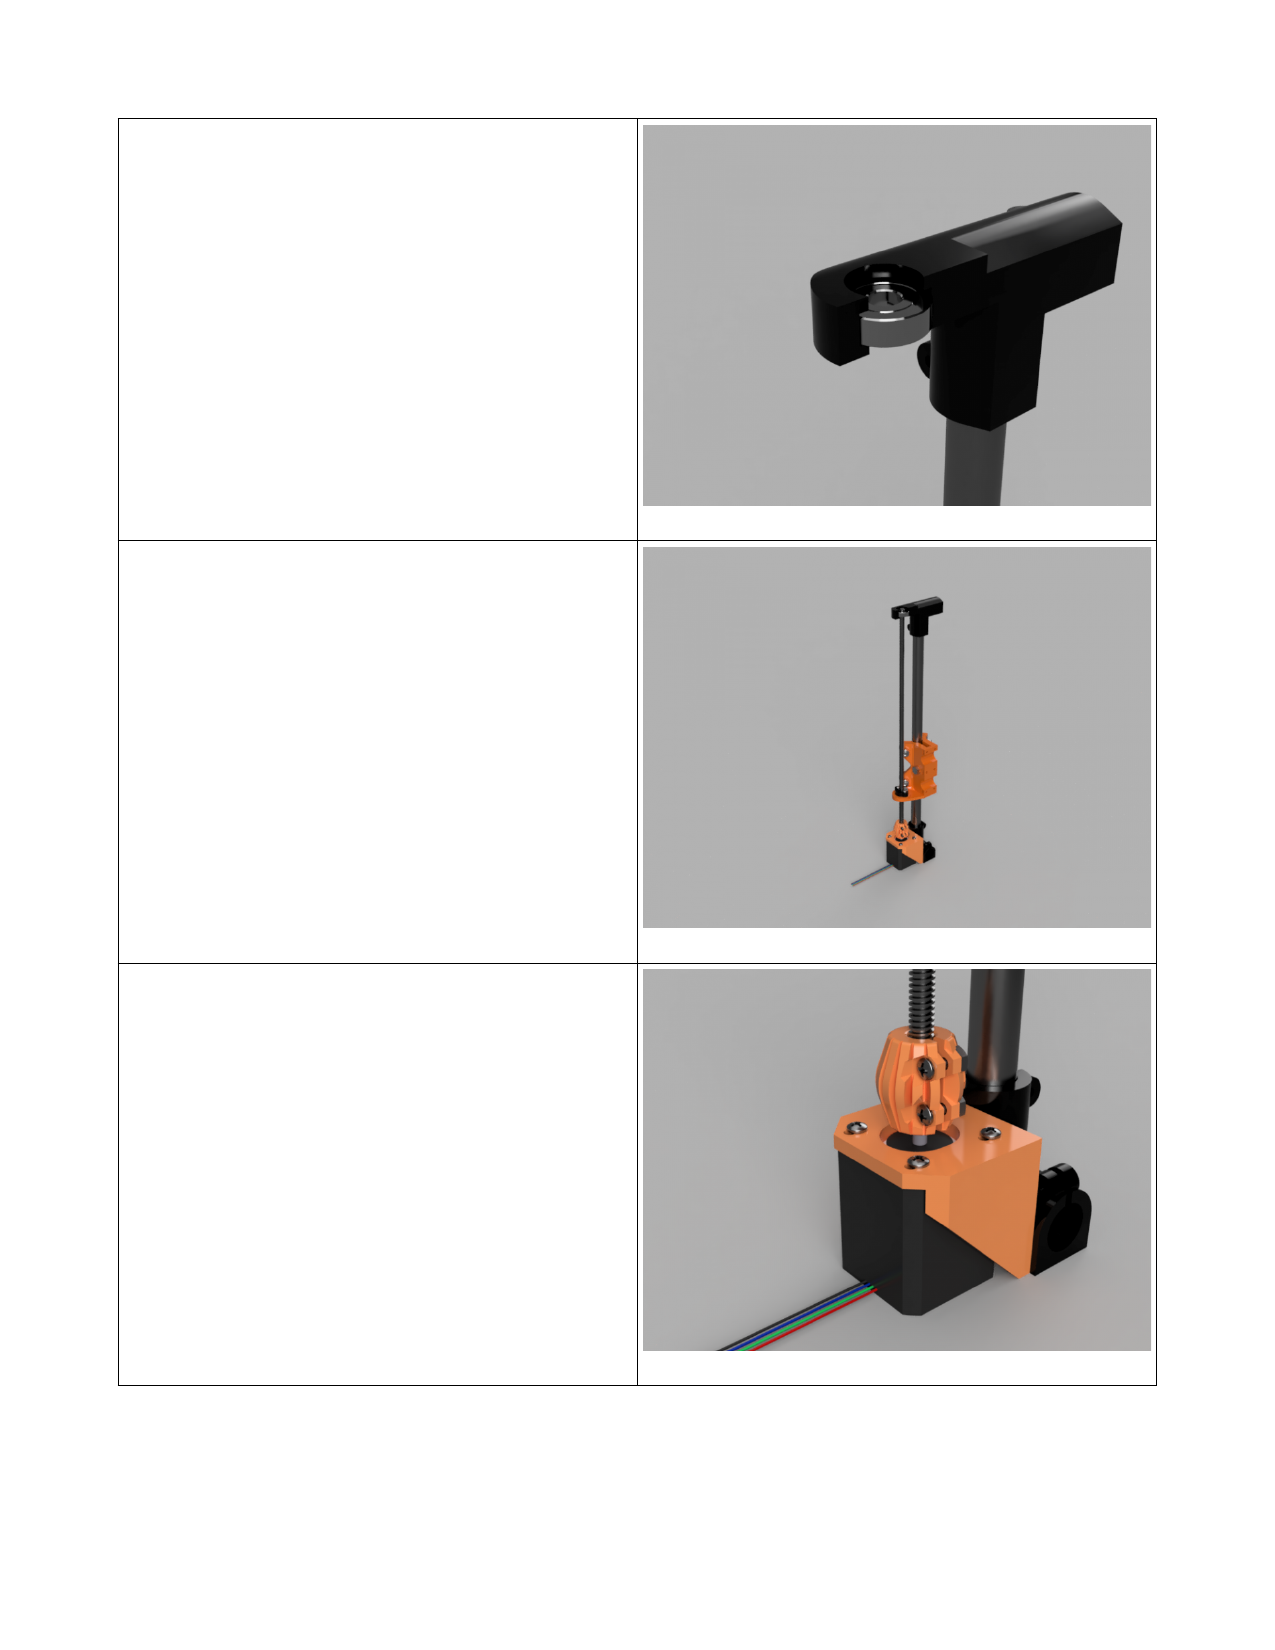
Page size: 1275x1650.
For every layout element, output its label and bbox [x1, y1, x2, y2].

table_cell [638, 541, 1156, 962]
picture [643, 125, 1152, 506]
picture [643, 969, 1152, 1351]
table_cell [119, 119, 637, 540]
table_cell [119, 541, 637, 962]
picture [643, 547, 1152, 928]
table_cell [638, 119, 1156, 540]
table_cell [119, 964, 637, 1385]
table_cell [638, 964, 1156, 1385]
